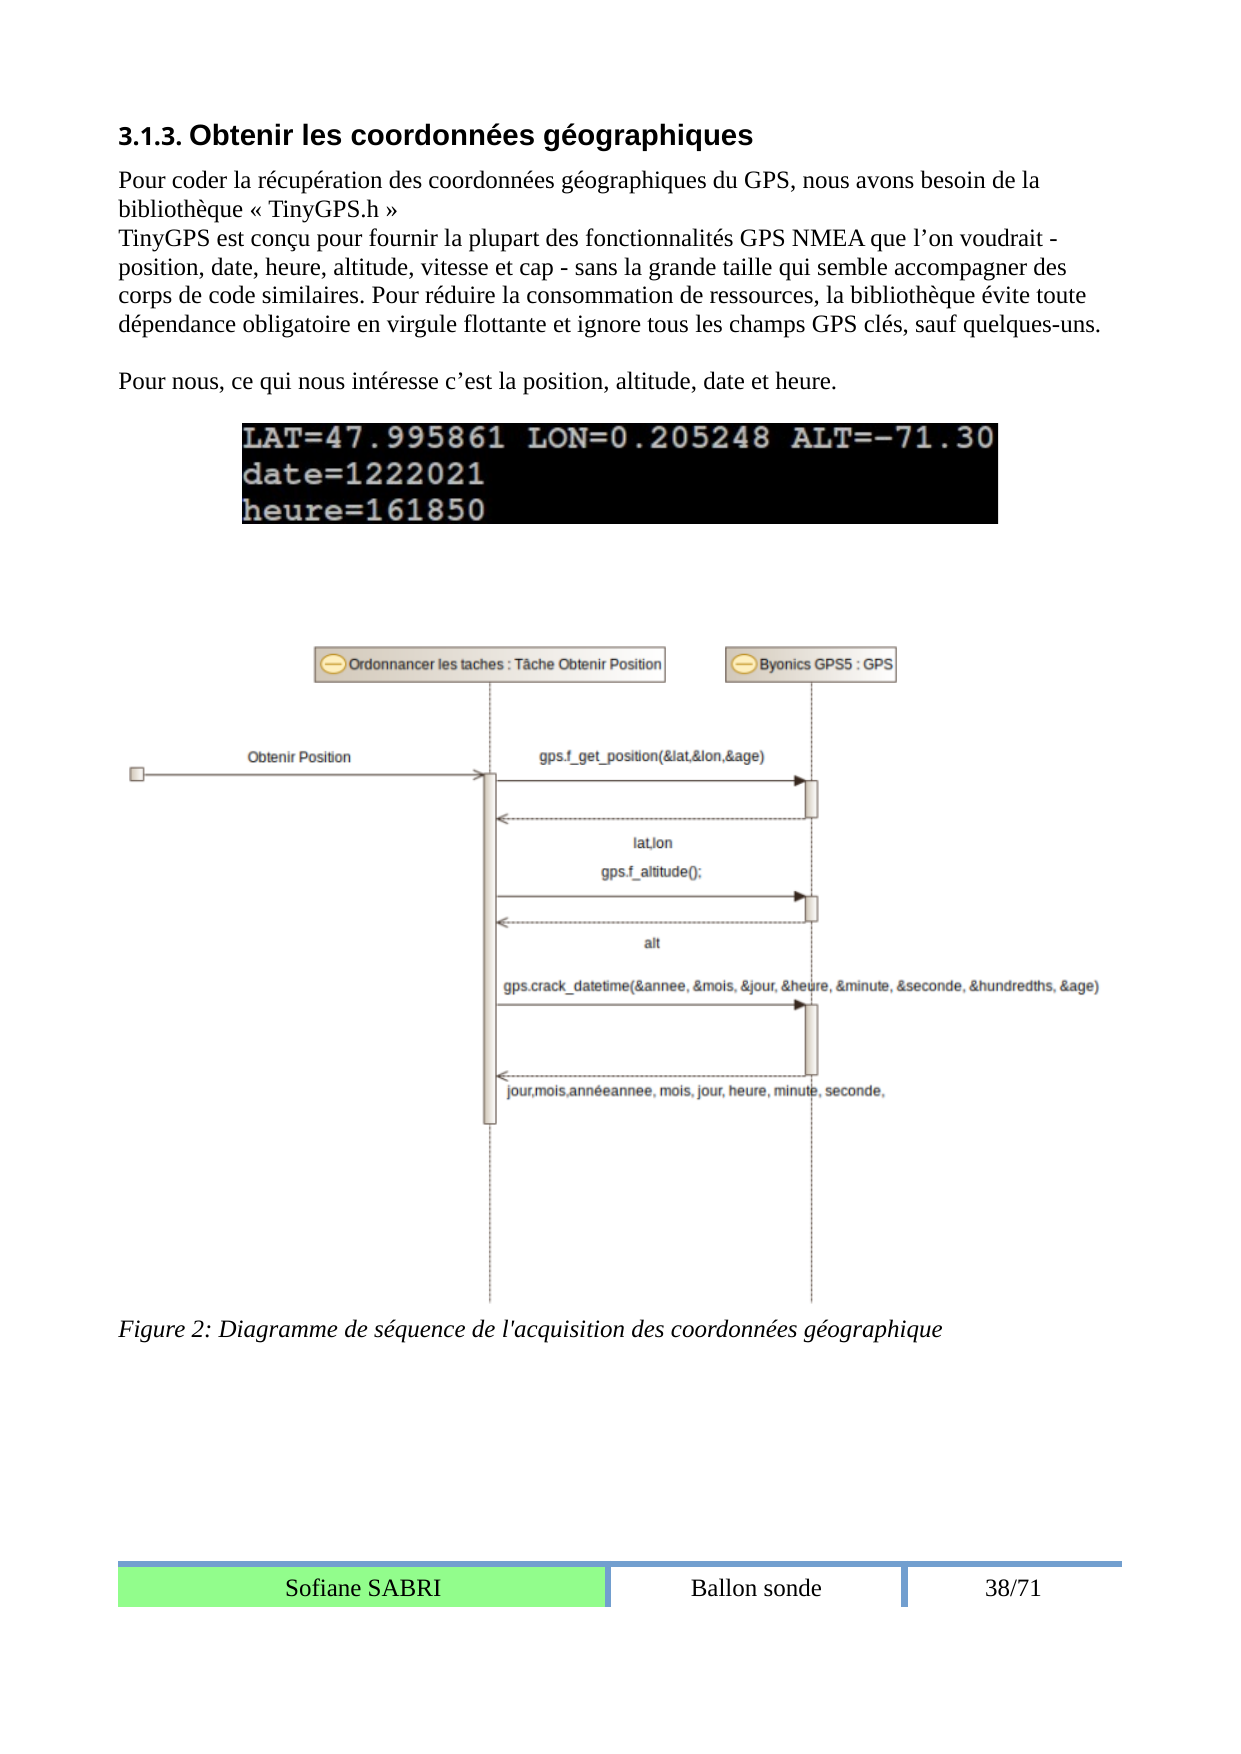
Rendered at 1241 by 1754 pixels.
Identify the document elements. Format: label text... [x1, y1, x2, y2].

text TinyGPS est conçu pour fournir la plupart des fonctionnalités GPS NMEA que l’on voudrait - position, date, heure, altitude, vitesse et cap - sans la grande taille qui semble accompagner des corps de code similaires. Pour réduire la consommation de ressources, la bibliothèque évite toute dépendance obligatoire en virgule flottante et ignore tous les champs GPS clés, sauf quelques-uns. [118, 223, 1122, 338]
text Figure 2: Diagramme de séquence de l'acquisition des coordonnées géographique [118, 1314, 1122, 1343]
text Pour coder la récupération des coordonnées géographiques du GPS, nous avons besoin de la bibliothèque « TinyGPS.h » [118, 165, 1122, 223]
picture [118, 635, 1123, 1314]
picture [242, 423, 999, 524]
text Pour nous, ce qui nous intéresse c’est la position, altitude, date et heure. [118, 366, 1122, 395]
subtitle Obtenir les coordonnées géographiques [118, 118, 1122, 153]
